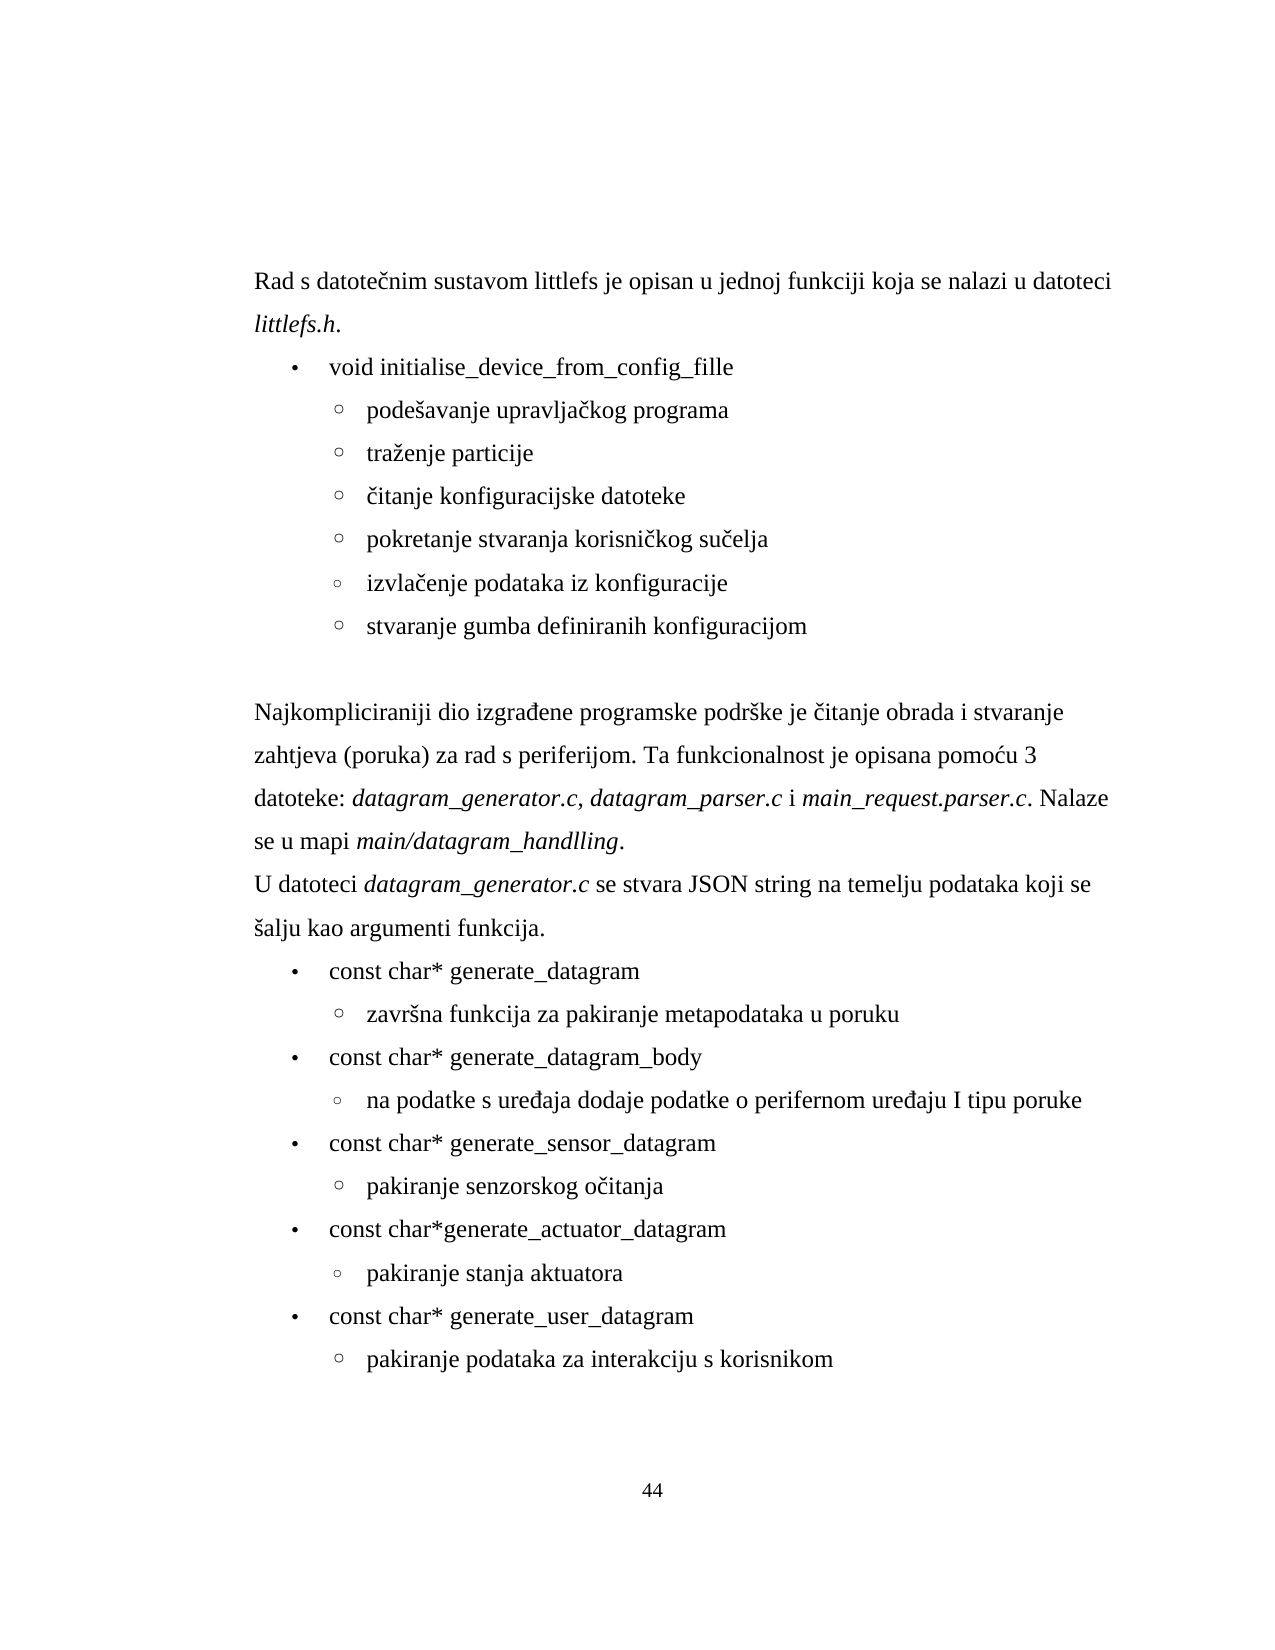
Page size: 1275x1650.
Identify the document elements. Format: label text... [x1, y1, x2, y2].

text Rad s datotečnim sustavom littlefs je opisan u jednoj funkciji koja se nalazi u datoteci littlefs.h. [254, 266, 1127, 338]
text Najkompliciraniji dio izgrađene programske podrške je čitanje obrada i stvaranje zahtjeva (poruka) za rad s periferijom. Ta funkcionalnost je opisana pomoću 3 datoteke: datagram_generator.c, datagram_parser.c i main_request.parser.c. Nalaze se u mapi main/datagram_handlling. [254, 697, 1127, 855]
list stvaranje gumba definiranih konfiguracijom [329, 611, 1127, 639]
list void initialise_device_from_config_fille [291, 352, 1127, 381]
list pakiranje senzorskog očitanja [329, 1171, 1127, 1200]
list izvlačenje podataka iz konfiguracije [329, 568, 1127, 596]
list pakiranje podataka za interakciju s korisnikom [329, 1344, 1127, 1373]
list pakiranje stanja aktuatora [329, 1258, 1127, 1286]
list const char* generate_datagram_body [291, 1042, 1127, 1071]
list podešavanje upravljačkog programa [329, 395, 1127, 424]
list završna funkcija za pakiranje metapodataka u poruku [329, 999, 1127, 1028]
text U datoteci datagram_generator.c se stvara JSON string na temelju podataka koji se šalju kao argumenti funkcija. [254, 869, 1127, 941]
list const char* generate_user_datagram [291, 1301, 1127, 1329]
list na podatke s uređaja dodaje podatke o perifernom uređaju I tipu poruke [329, 1085, 1127, 1114]
list const char* generate_sensor_datagram [291, 1128, 1127, 1157]
list pokretanje stvaranja korisničkog sučelja [329, 524, 1127, 553]
list traženje particije [329, 438, 1127, 467]
list const char*generate_actuator_datagram [291, 1214, 1127, 1243]
list const char* generate_datagram [291, 956, 1127, 984]
list čitanje konfiguracijske datoteke [329, 481, 1127, 510]
